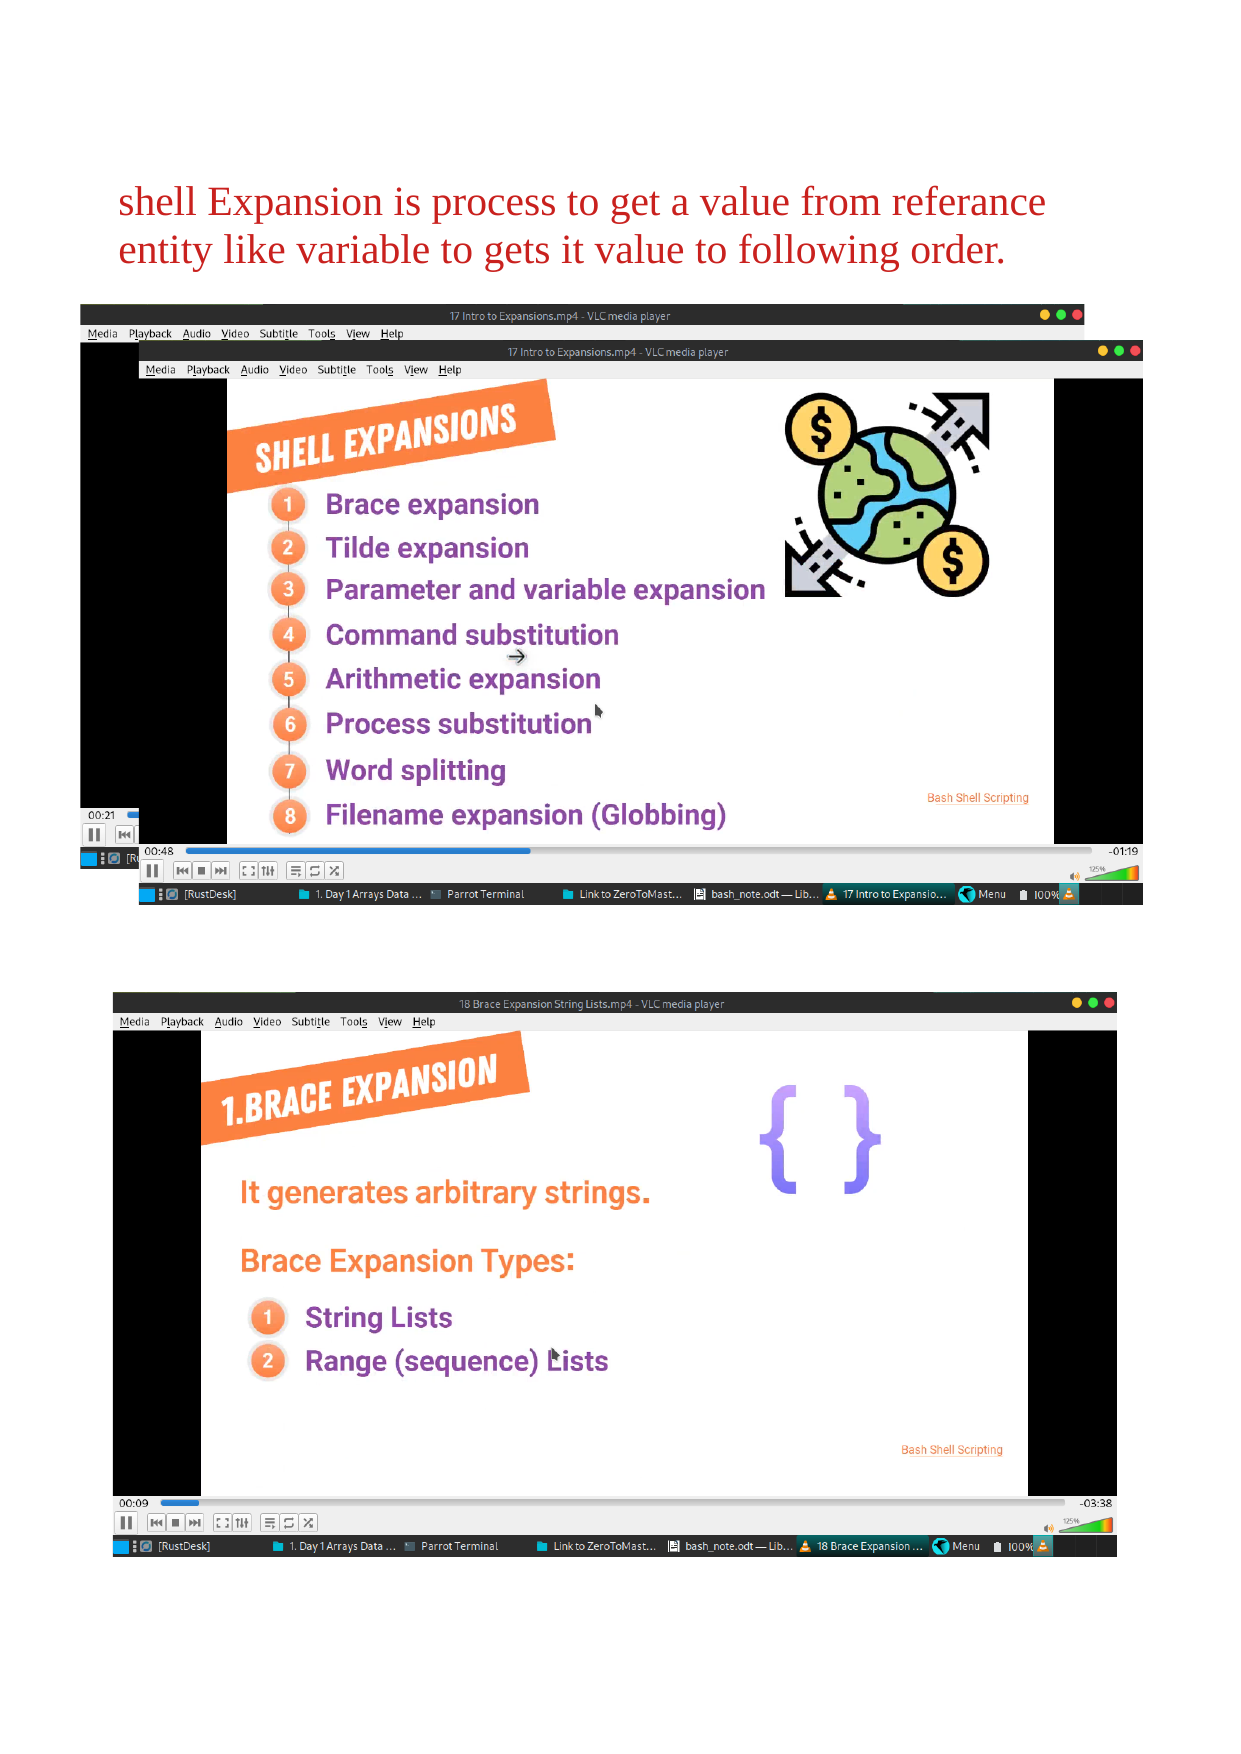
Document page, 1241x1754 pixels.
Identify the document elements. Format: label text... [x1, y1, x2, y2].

text shell Expansion is process to get a value from referance entity like variable to gets it value to following order. [118, 176, 1122, 272]
picture [80, 304, 1143, 905]
picture [112, 992, 1117, 1557]
